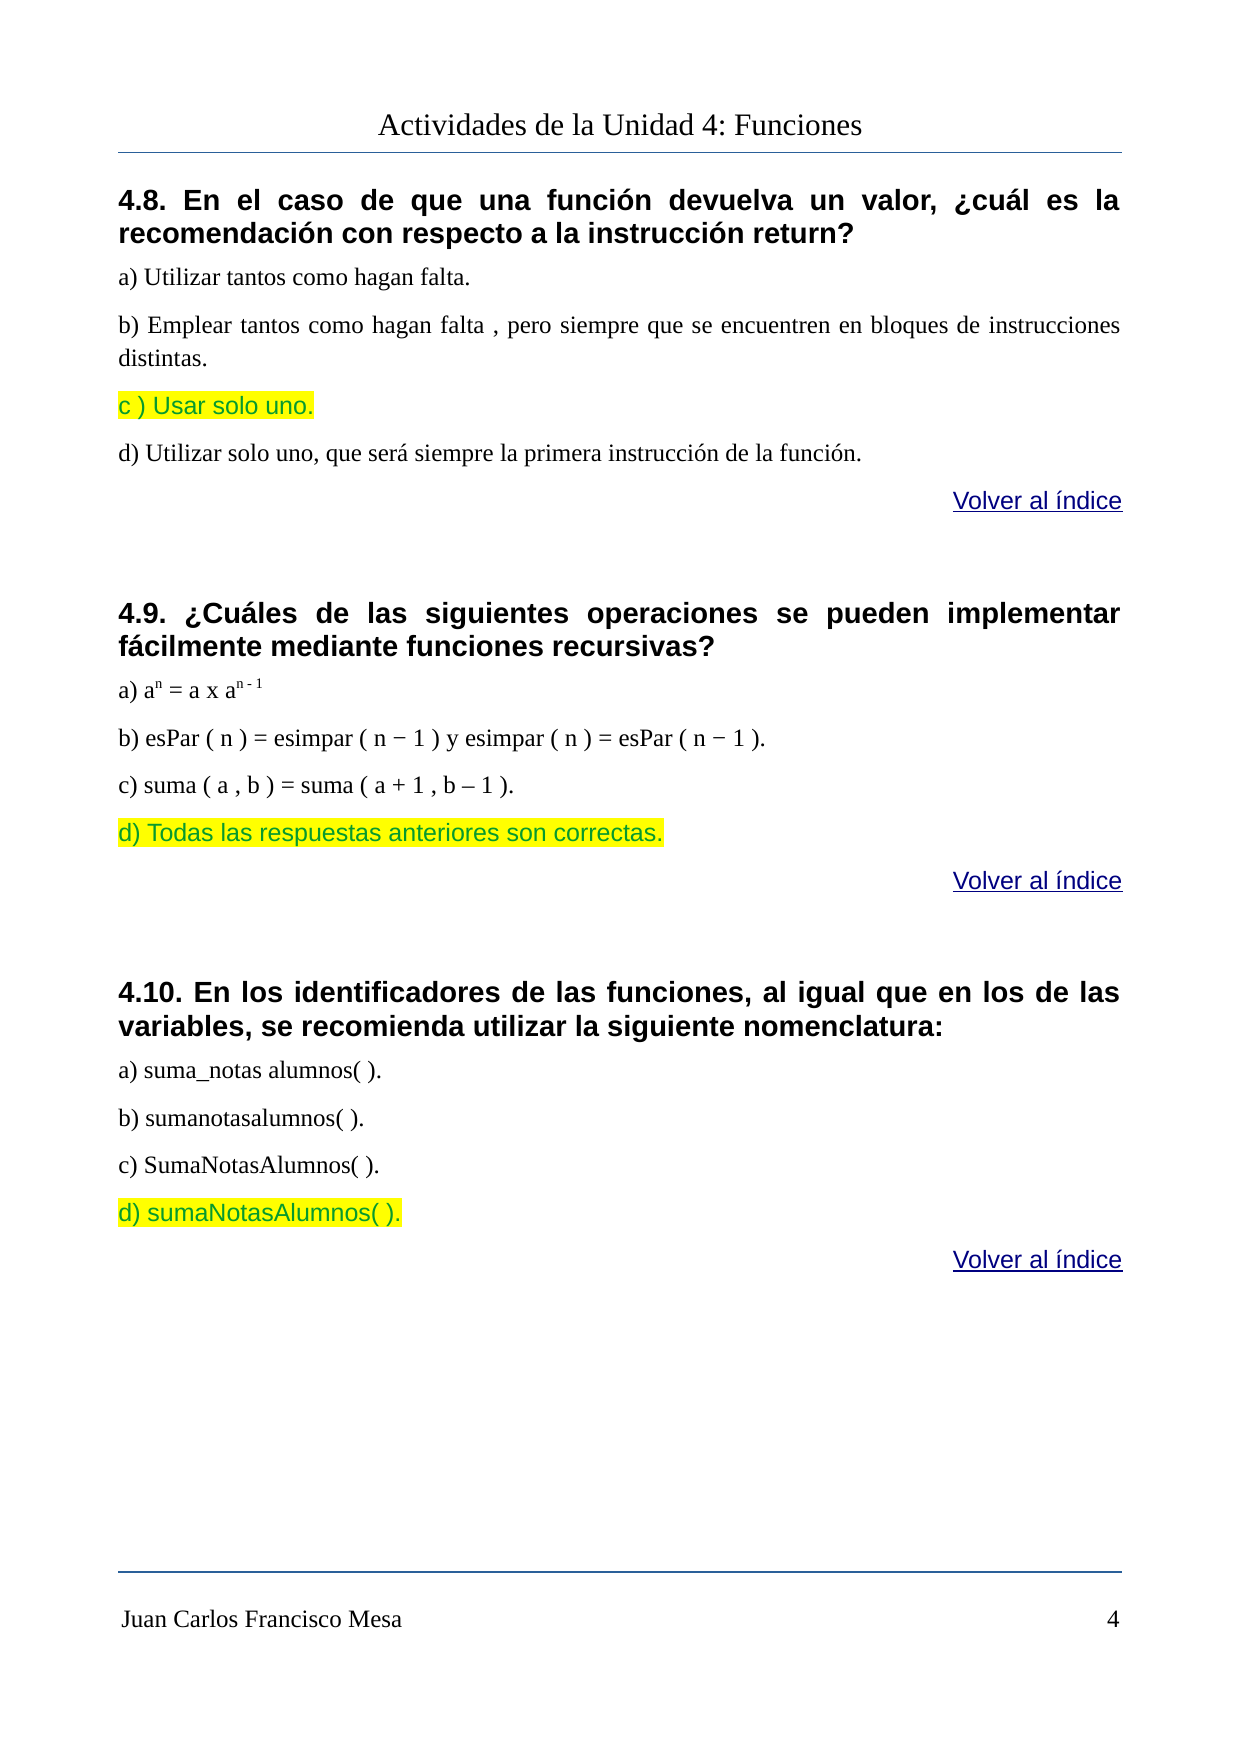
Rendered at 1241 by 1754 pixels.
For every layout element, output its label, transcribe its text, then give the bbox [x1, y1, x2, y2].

text c) SumaNotasAlumnos( ). [118, 1150, 1122, 1179]
subtitle 4.9. ¿Cuáles de las siguientes operaciones se pueden implementar fácilmente mediante funciones recursivas? [118, 596, 1122, 663]
text a) Utilizar tantos como hagan falta. [118, 262, 1122, 291]
text c ) Usar solo uno. [118, 391, 1122, 419]
text d) Utilizar solo uno, que será siempre la primera instrucción de la función. [118, 438, 1122, 467]
subtitle 4.10. En los identificadores de las funciones, al igual que en los de las variables, se recomienda utilizar la siguiente nomenclatura: [118, 976, 1122, 1043]
text c) suma ( a , b ) = suma ( a + 1 , b – 1 ). [118, 771, 1122, 799]
text a) an = a x an - 1 [118, 675, 1122, 704]
text Volver al índice [118, 866, 1122, 894]
text Volver al índice [118, 486, 1122, 515]
text a) suma_notas alumnos( ). [118, 1055, 1122, 1084]
text d) Todas las respuestas anteriores son correctas. [118, 818, 1122, 847]
text b) esPar ( n ) = esimpar ( n − 1 ) y esimpar ( n ) = esPar ( n − 1 ). [118, 723, 1122, 752]
subtitle 4.8. En el caso de que una función devuelva un valor, ¿cuál es la recomendación con respecto a la instrucción return? [118, 183, 1122, 250]
text b) sumanotasalumnos( ). [118, 1103, 1122, 1131]
text b) Emplear tantos como hagan falta , pero siempre que se encuentren en bloques de instrucciones distintas. [118, 310, 1122, 372]
text Volver al índice [118, 1246, 1122, 1274]
text d) sumaNotasAlumnos( ). [118, 1198, 1122, 1227]
